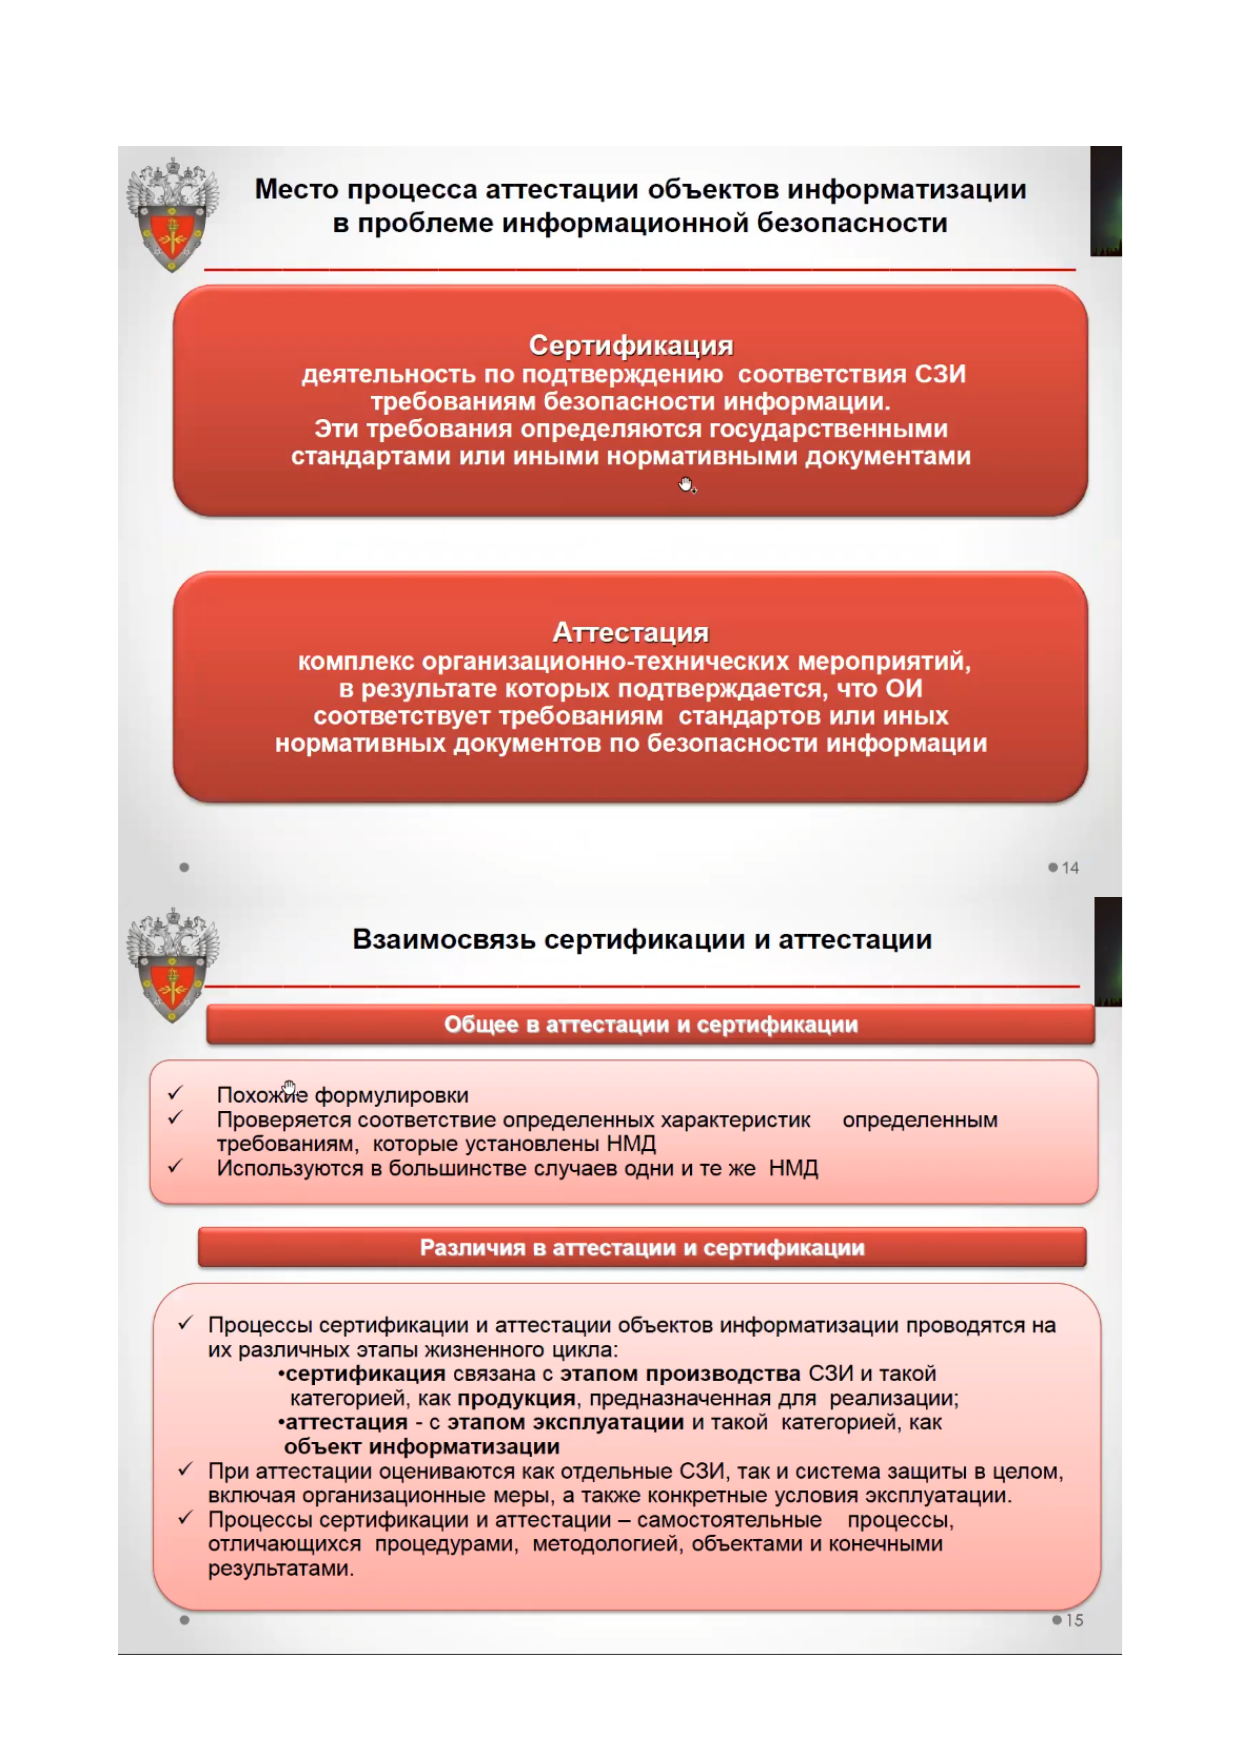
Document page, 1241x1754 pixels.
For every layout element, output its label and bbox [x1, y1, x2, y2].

picture [118, 146, 1123, 1655]
